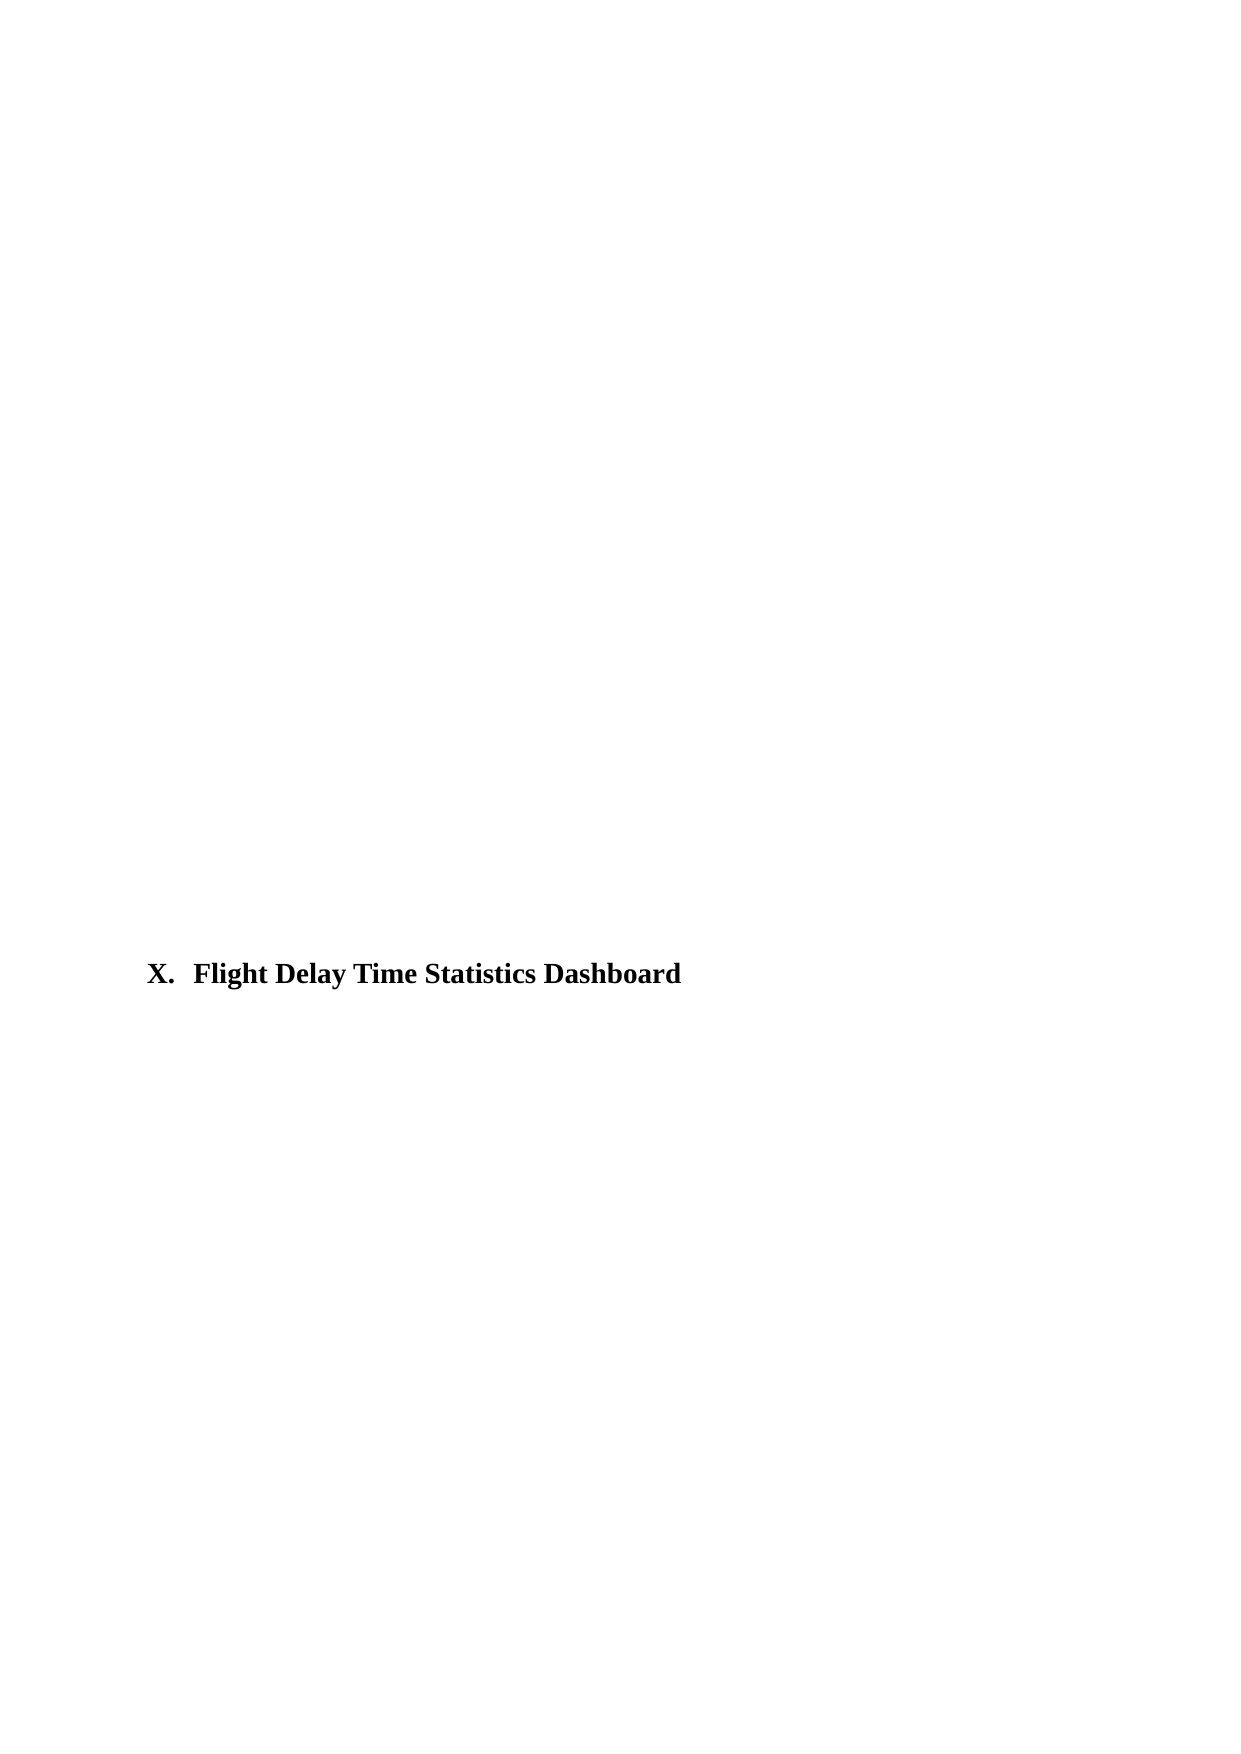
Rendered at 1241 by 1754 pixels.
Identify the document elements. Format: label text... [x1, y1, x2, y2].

list Flight Delay Time Statistics Dashboard [175, 957, 1122, 990]
